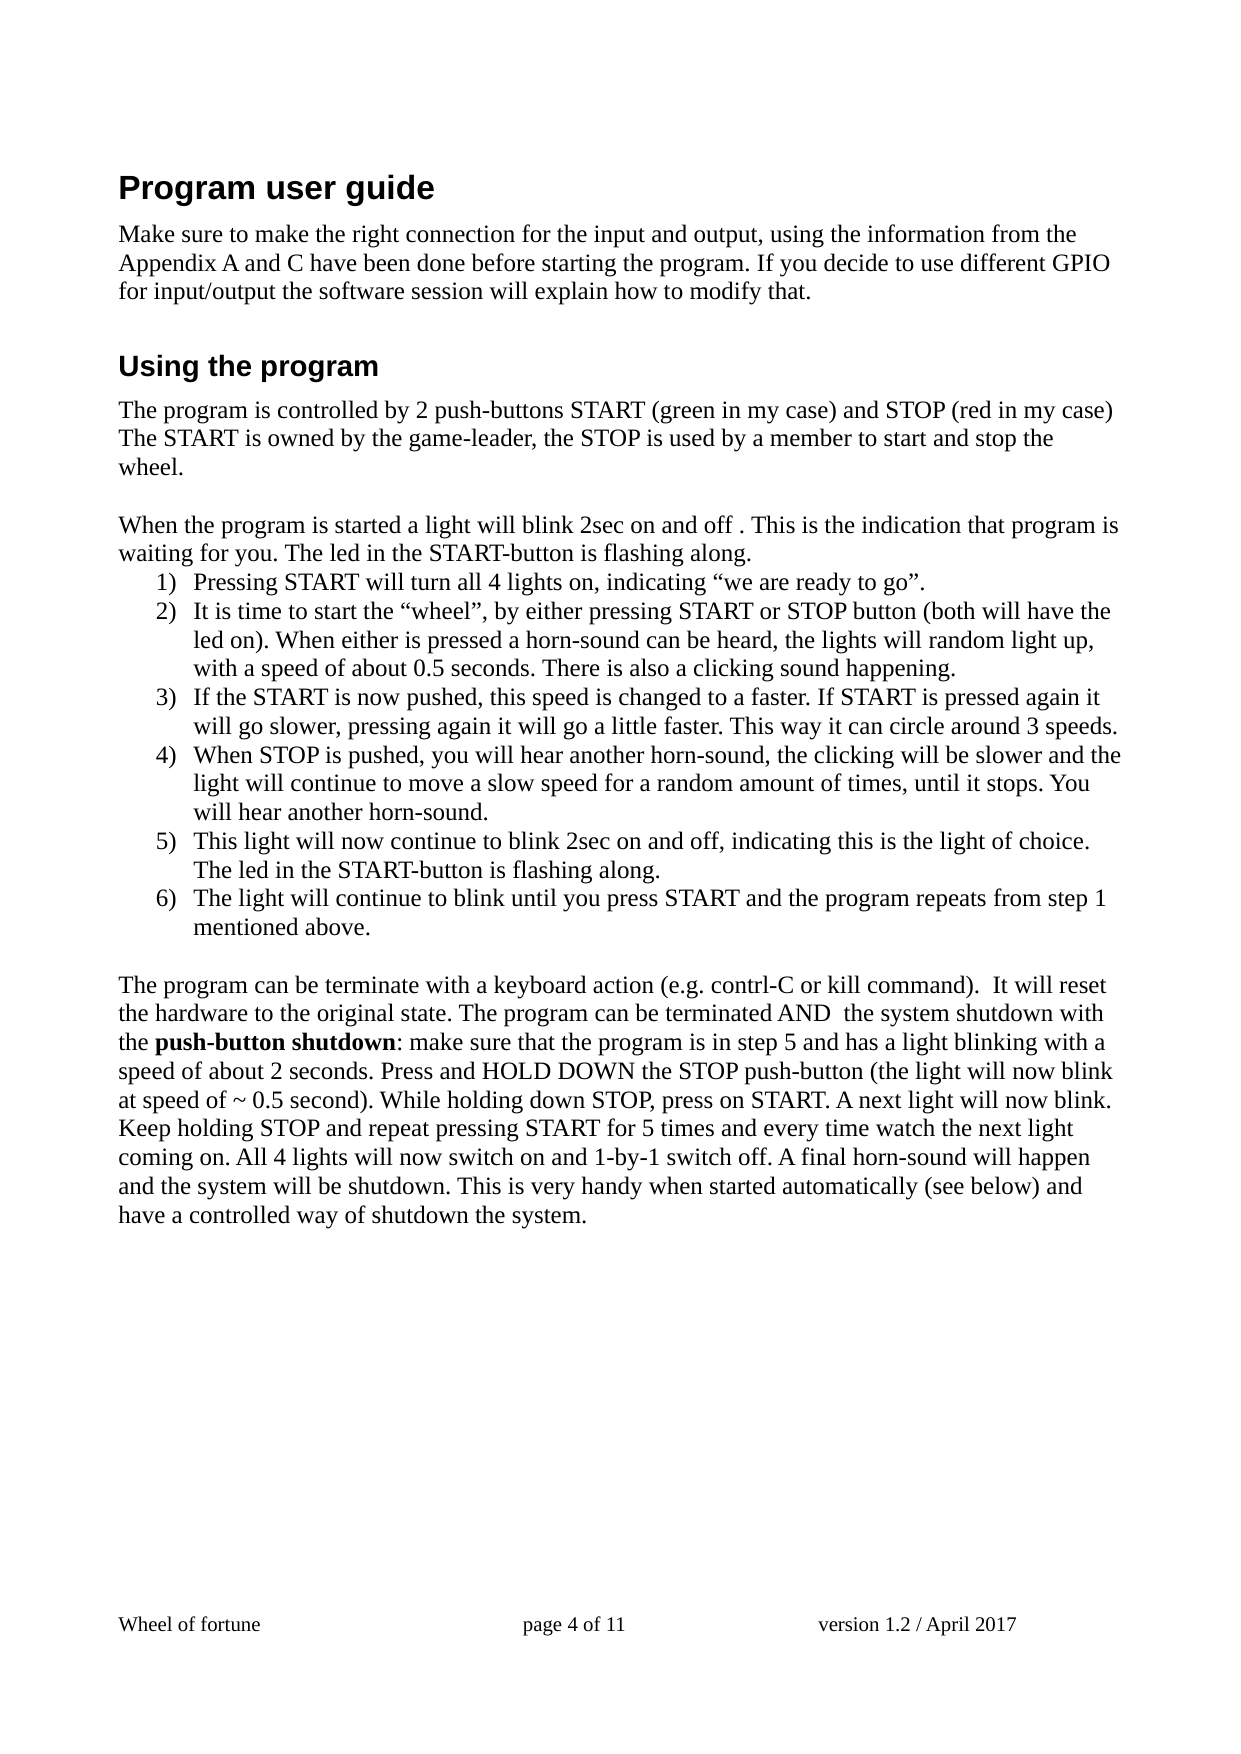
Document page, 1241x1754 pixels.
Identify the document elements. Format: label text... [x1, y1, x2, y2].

subtitle Using the program [118, 348, 1122, 382]
list It is time to start the “wheel”, by either pressing START or STOP button (both will have the led on). When either is pressed a horn-sound can be heard, the lights will random light up, with a speed of about 0.5 seconds. There is also a clicking sound happening. [156, 596, 1122, 682]
text The program can be terminate with a keyboard action (e.g. contrl-C or kill command). It will reset the hardware to the original state. The program can be terminated AND the system shutdown with the push-button shutdown: make sure that the program is in step 5 and has a light blinking with a speed of about 2 seconds. Press and HOLD DOWN the STOP push-button (the light will now blink at speed of ~ 0.5 second). While holding down STOP, press on START. A next light will now blink. Keep holding STOP and repeat pressing START for 5 times and every time watch the next light coming on. All 4 lights will now switch on and 1-by-1 switch off. A final horn-sound will happen and the system will be shutdown. This is very handy when started automatically (see below) and have a controlled way of shutdown the system. [118, 970, 1122, 1228]
list When STOP is pushed, you will hear another horn-sound, the clicking will be slower and the light will continue to move a slow speed for a random amount of times, until it stops. You will hear another horn-sound. [156, 740, 1122, 826]
list Pressing START will turn all 4 lights on, indicating “we are ready to go”. [156, 567, 1122, 596]
list If the START is now pushed, this speed is changed to a faster. If START is pressed again it will go slower, pressing again it will go a little faster. This way it can circle around 3 speeds. [156, 682, 1122, 740]
text The program is controlled by 2 push-buttons START (green in my case) and STOP (red in my case) The START is owned by the game-leader, the STOP is used by a member to start and stop the wheel. [118, 395, 1122, 481]
list This light will now continue to blink 2sec on and off, indicating this is the light of choice. The led in the START-button is flashing along. [156, 826, 1122, 883]
list The light will continue to blink until you press START and the program repeats from step 1 mentioned above. [156, 883, 1122, 941]
subtitle Program user guide [118, 168, 1122, 206]
text When the program is started a light will blink 2sec on and off . This is the indication that program is waiting for you. The led in the START-button is flashing along. [118, 510, 1122, 567]
text Make sure to make the right connection for the input and output, using the information from the Appendix A and C have been done before starting the program. If you decide to use different GPIO for input/output the software session will explain how to modify that. [118, 219, 1122, 305]
